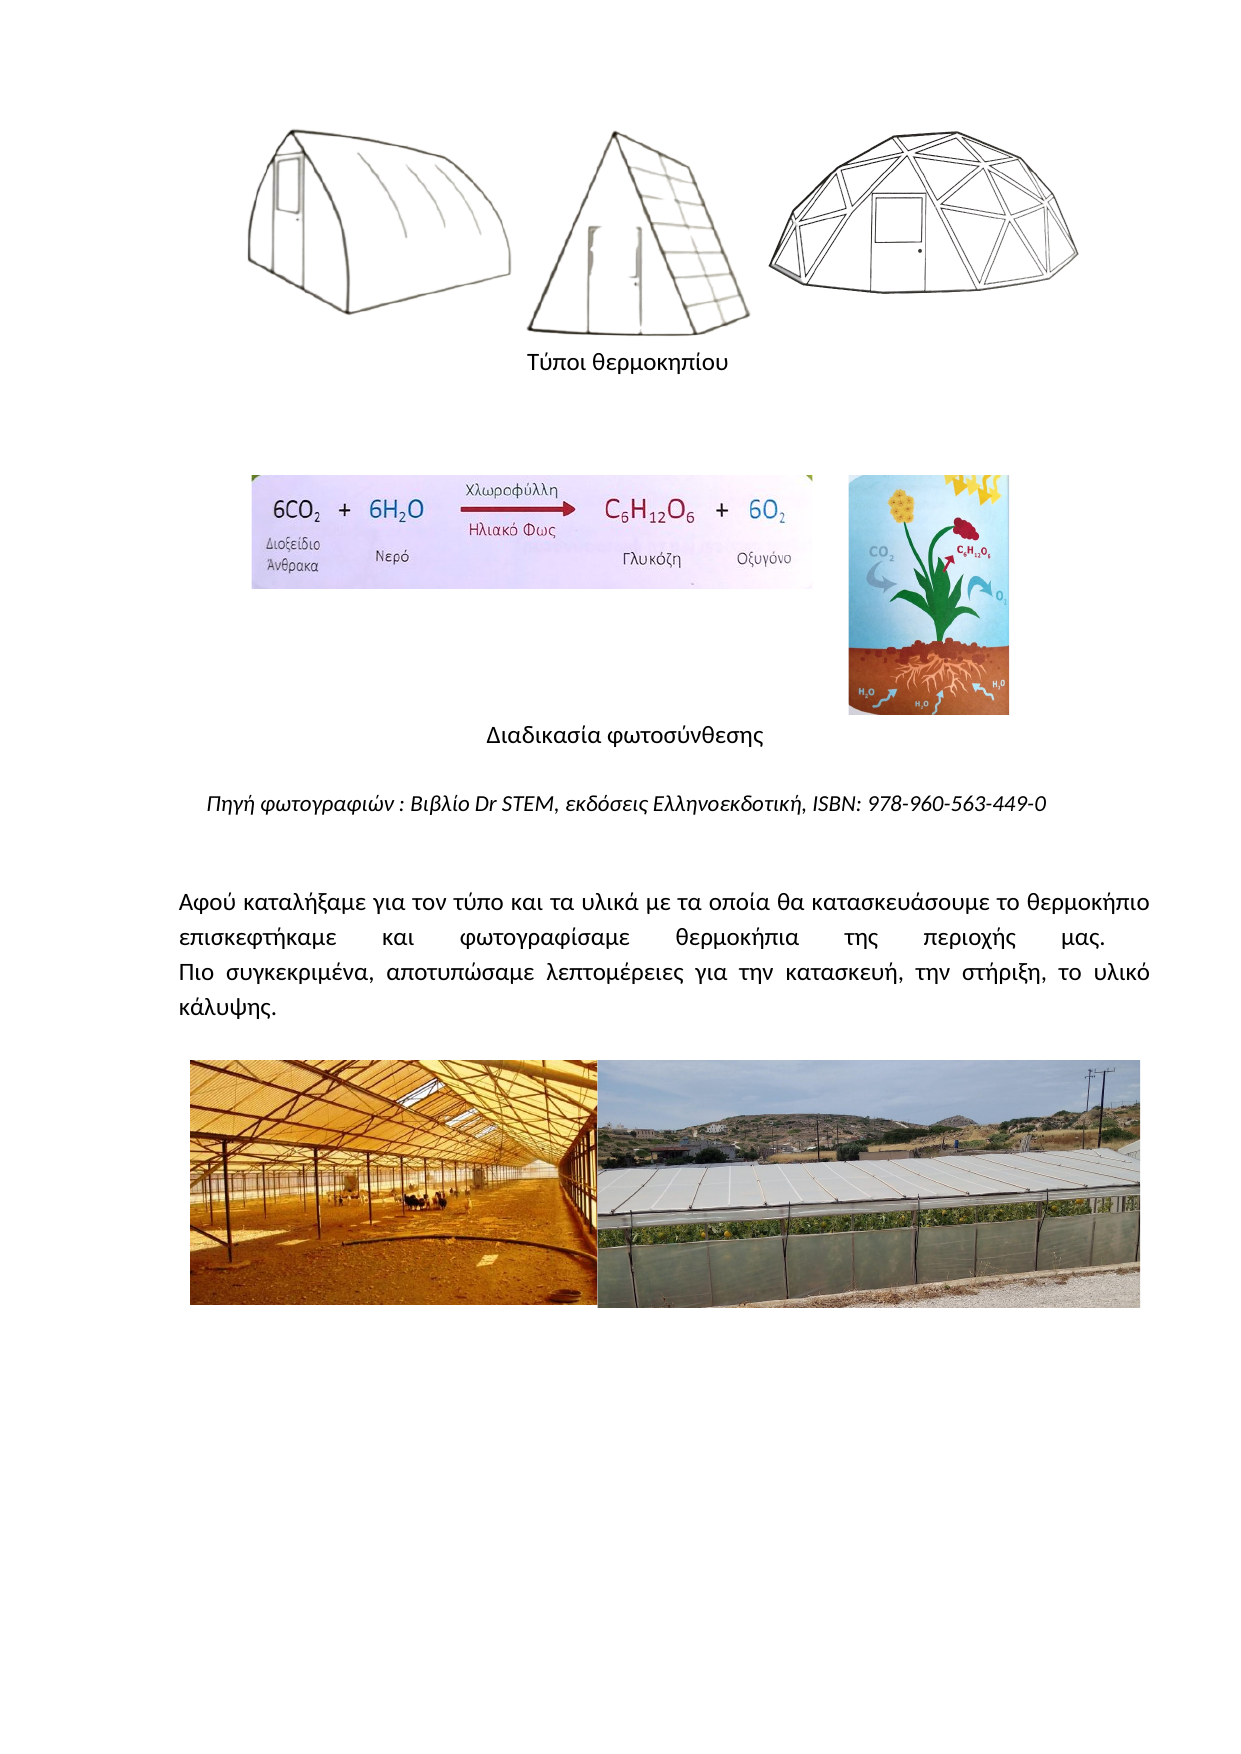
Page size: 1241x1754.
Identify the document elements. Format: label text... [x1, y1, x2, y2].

text Αφού καταλήξαμε για τον τύπο και τα υλικά με τα οποία θα κατασκευάσουμε το θερμοκήπιο επισκεφτήκαμε και φωτογραφίσαμε θερμοκήπια της περιοχής μας. Πιο συγκεκριμένα, αποτυπώσαμε λεπτομέρειες για την κατασκευή, την στήριξη, το υλικό κάλυψης. [178, 886, 1152, 1021]
text Πηγή φωτογραφιών : Βιβλίο Dr STEM, εκδόσεις Ελληνοεκδοτική, ISBN: 978-960-563-449-0 [103, 789, 1152, 817]
text Διαδικασία φωτοσύνθεσης [103, 719, 1152, 749]
text Τύποι θερμοκηπίου [103, 346, 1152, 377]
